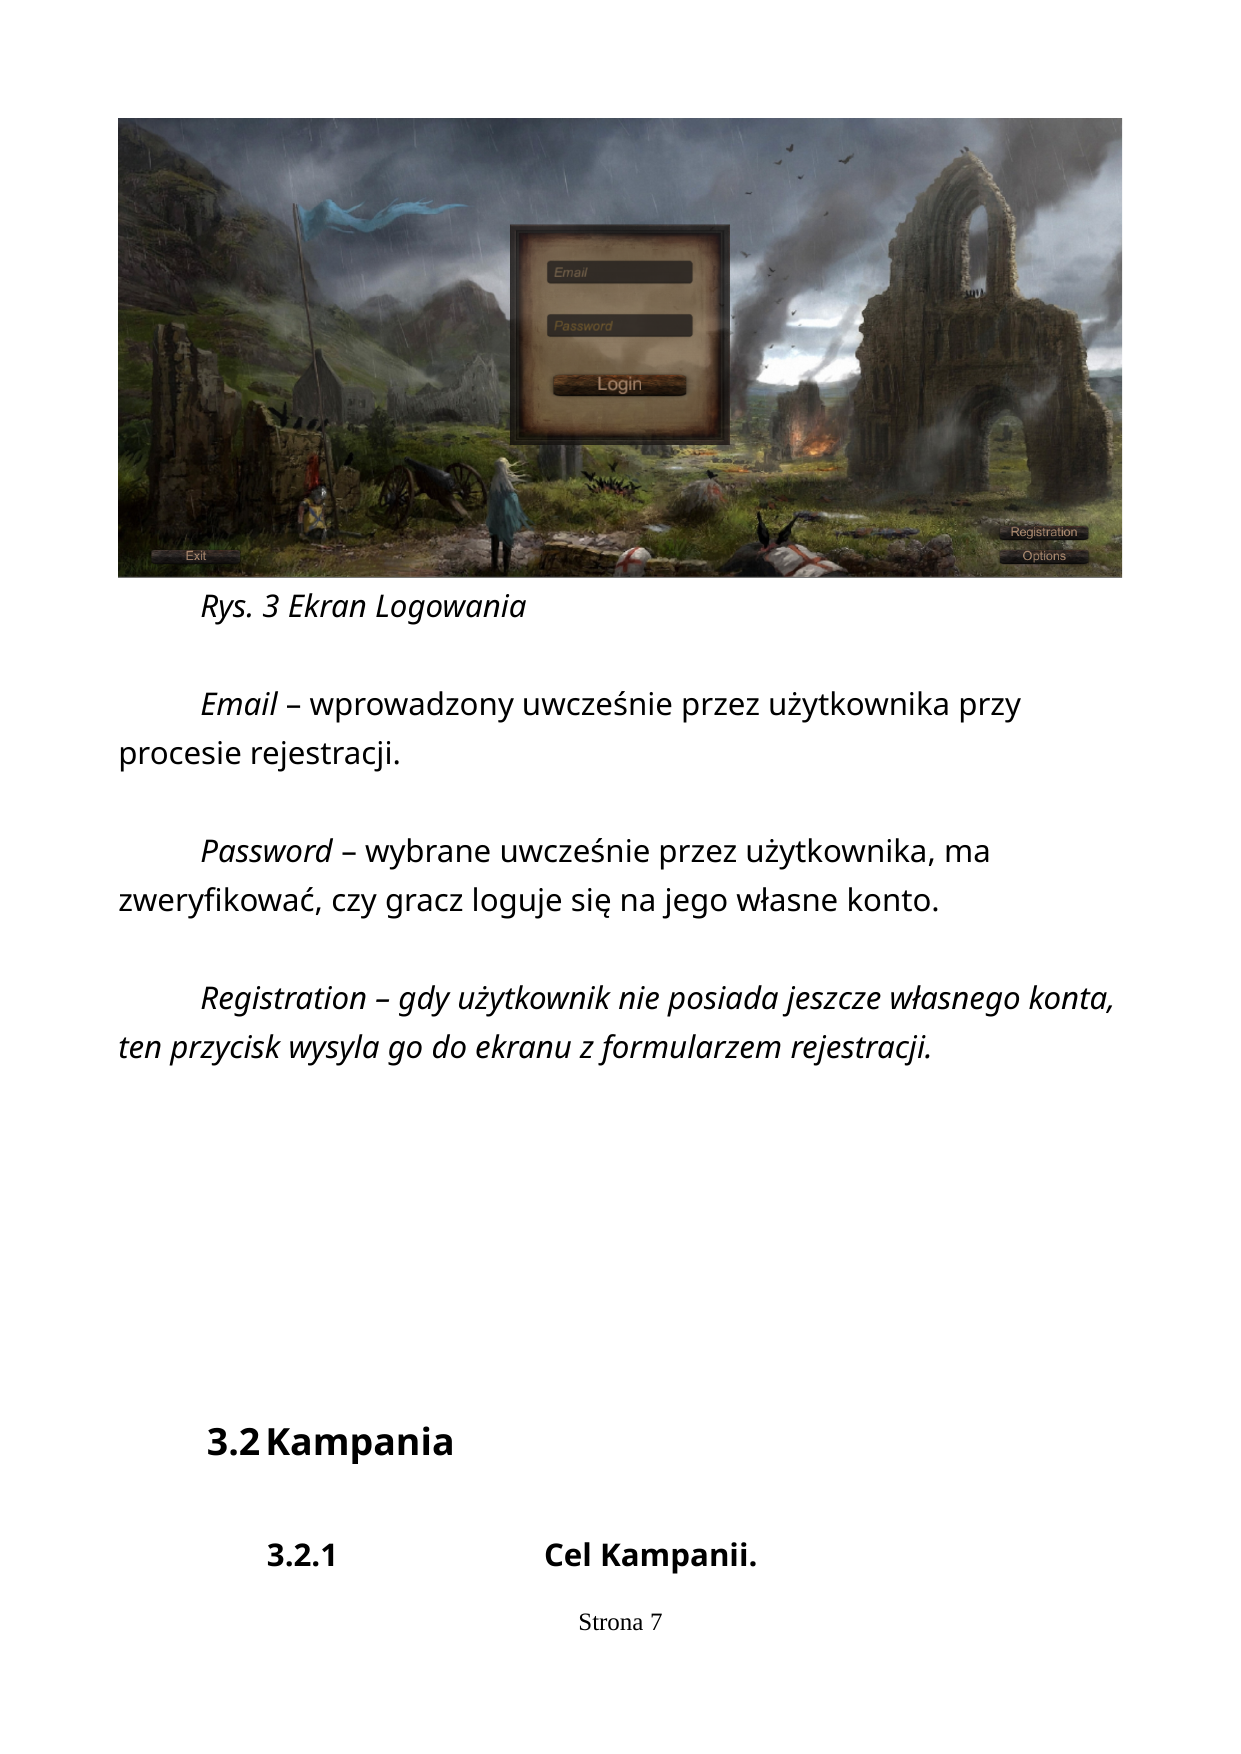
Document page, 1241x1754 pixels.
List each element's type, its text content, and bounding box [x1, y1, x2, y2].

text Password – wybrane uwcześnie przez użytkownika, ma zweryfikować, czy gracz loguje się na jego własne konto. [118, 829, 1122, 920]
text 3.2 Kampania [118, 1416, 1122, 1467]
text 3.2.1 Cel Kampanii. [118, 1533, 1122, 1576]
text Registration – gdy użytkownik nie posiada jeszcze własnego konta, ten przycisk wysyla go do ekranu z formularzem rejestracji. [118, 976, 1122, 1067]
picture [118, 118, 1123, 578]
text Rys. 3 Ekran Logowania [118, 578, 1122, 627]
text Email – wprowadzony uwcześnie przez użytkownika przy procesie rejestracji. [118, 682, 1122, 773]
